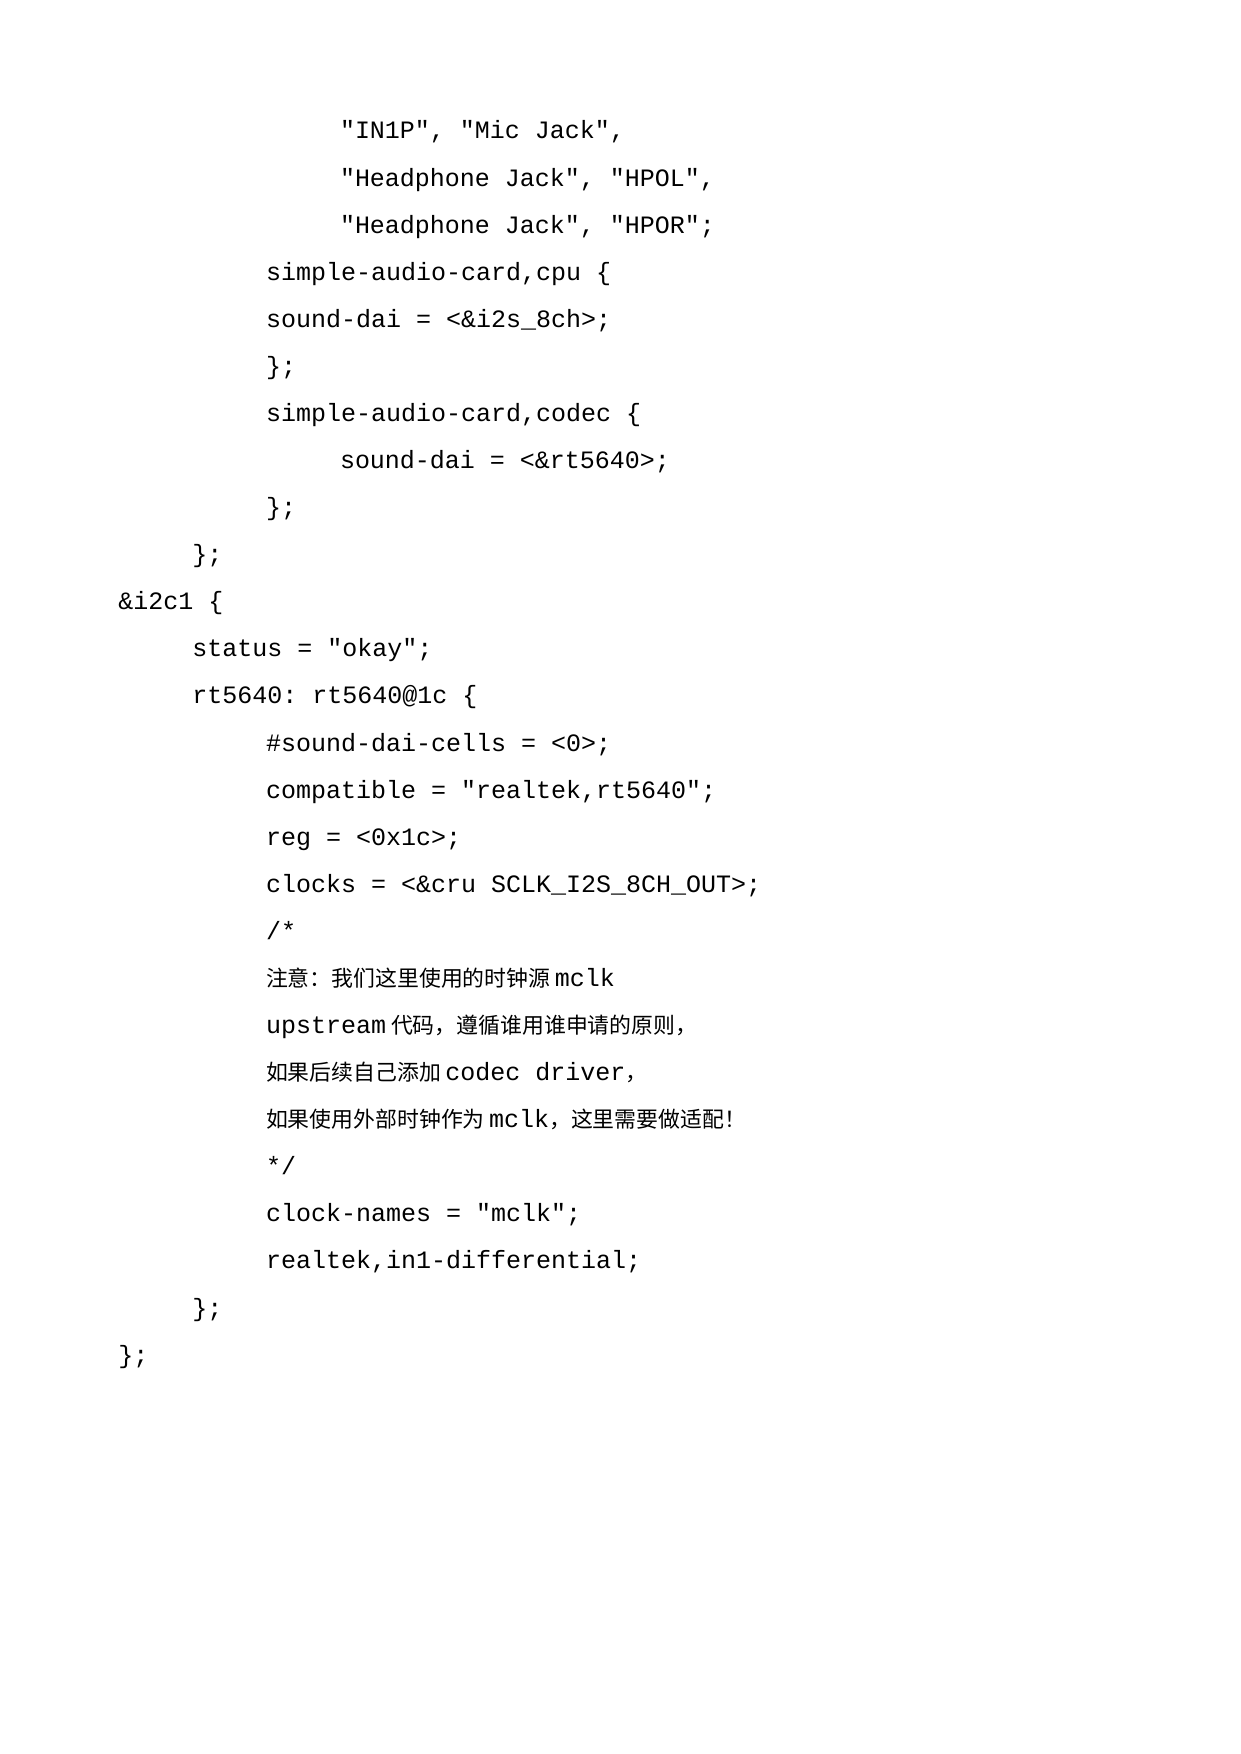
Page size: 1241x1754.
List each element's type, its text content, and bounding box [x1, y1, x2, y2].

text sound-dai = <&rt5640>; [118, 448, 1122, 476]
text }; [118, 353, 1122, 382]
text compatible = "realtek,rt5640"; [118, 777, 1122, 806]
text "IN1P", "Mic Jack", [118, 118, 1122, 146]
text sound-dai = <&i2s_8ch>; [118, 306, 1122, 335]
text }; [118, 1295, 1122, 1323]
text &i2c1 { [118, 589, 1122, 617]
text rt5640: rt5640@1c { [118, 683, 1122, 711]
text }; [118, 495, 1122, 523]
text 如果使用外部时钟作为mclk，这里需要做适配！ [118, 1107, 1122, 1135]
text #sound-dai-cells = <0>; [118, 730, 1122, 758]
text clock-names = "mclk"; [118, 1201, 1122, 1229]
text }; [118, 542, 1122, 570]
text 注意：我们这里使用的时钟源mclk [118, 966, 1122, 994]
text }; [118, 1342, 1122, 1371]
text upstream代码，遵循谁用谁申请的原则， [118, 1013, 1122, 1041]
text 如果后续自己添加codec driver， [118, 1060, 1122, 1088]
text clocks = <&cru SCLK_I2S_8CH_OUT>; [118, 871, 1122, 900]
text reg = <0x1c>; [118, 824, 1122, 853]
text simple-audio-card,cpu { [118, 259, 1122, 288]
text status = "okay"; [118, 636, 1122, 664]
text realtek,in1-differential; [118, 1248, 1122, 1276]
text */ [118, 1154, 1122, 1182]
text simple-audio-card,codec { [118, 401, 1122, 429]
text /* [118, 918, 1122, 947]
text "Headphone Jack", "HPOR"; [118, 212, 1122, 241]
text "Headphone Jack", "HPOL", [118, 165, 1122, 193]
